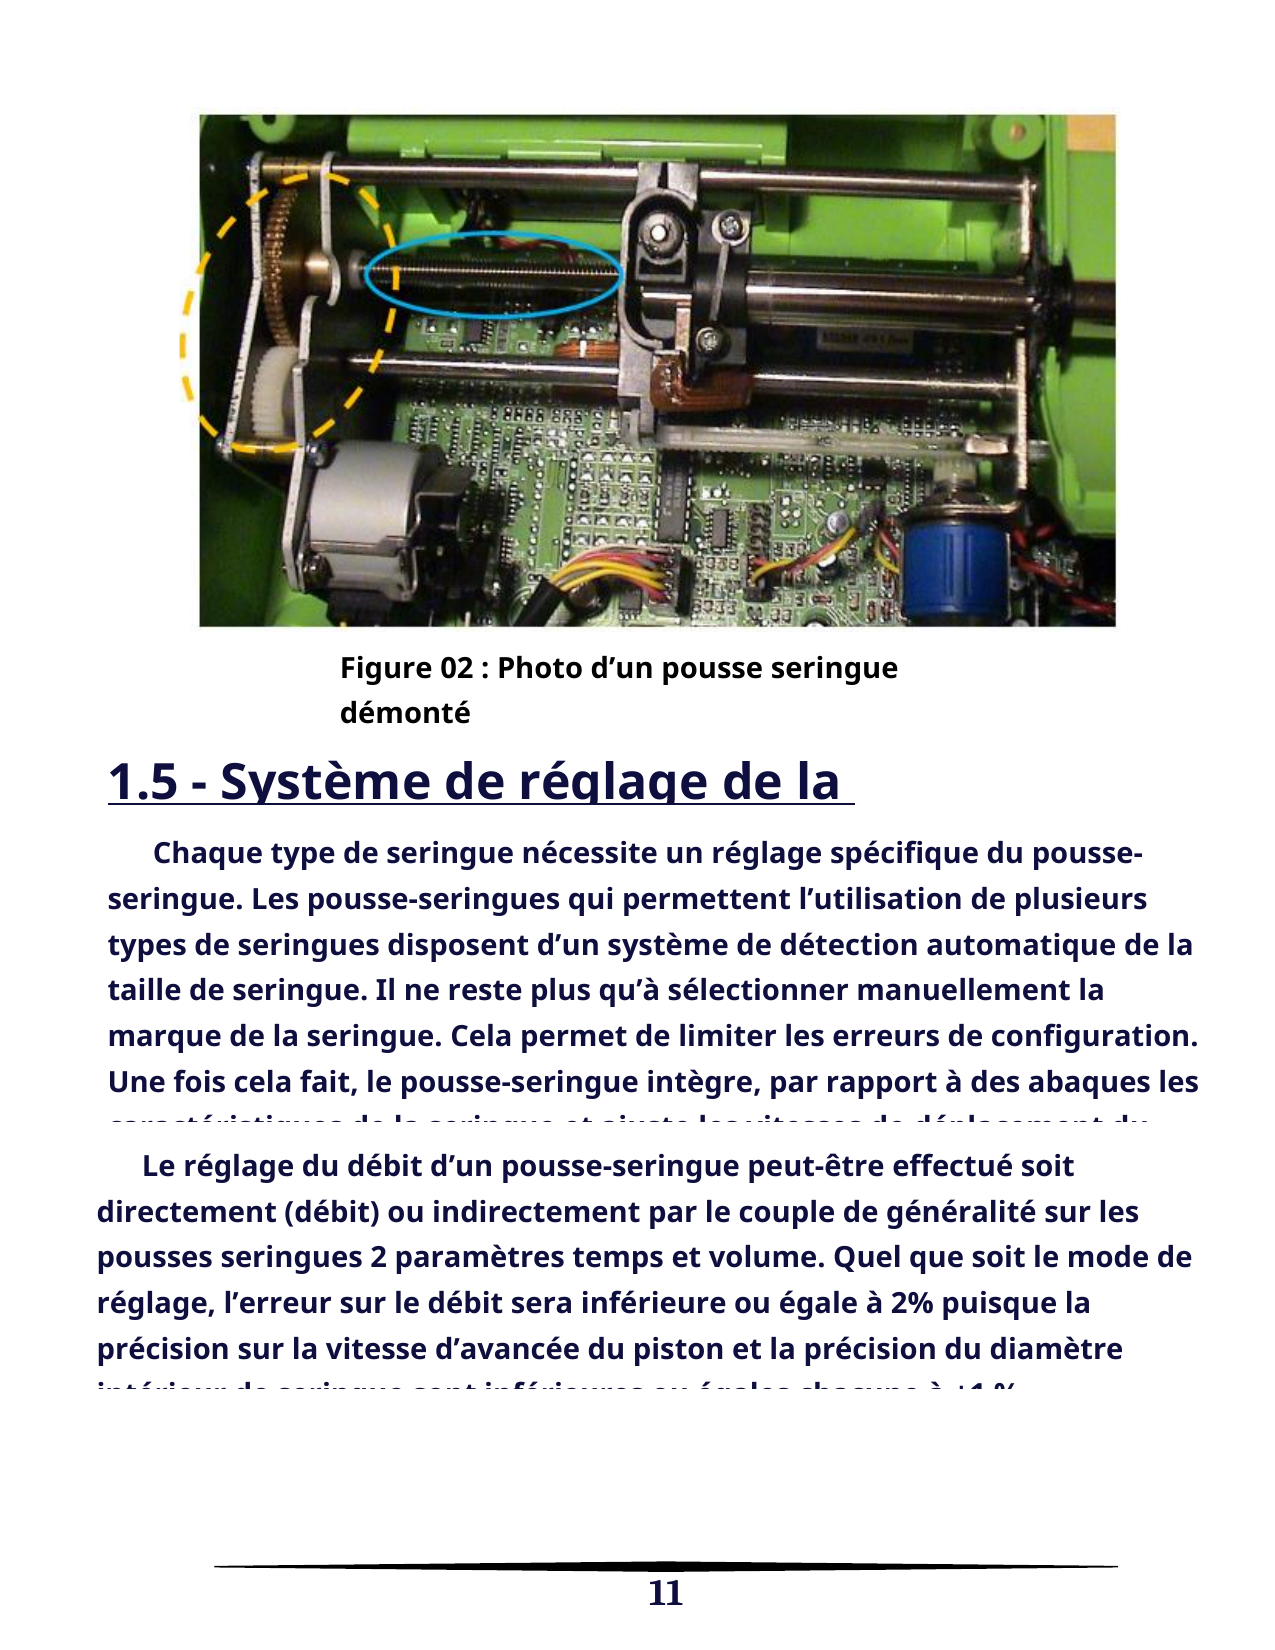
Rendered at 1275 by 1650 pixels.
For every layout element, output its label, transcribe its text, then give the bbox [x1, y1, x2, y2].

text Figure 02 : Photo d’un pousse seringue démonté [339, 647, 1012, 723]
text Chaque type de seringue nécessite un réglage spécifique du pousse-seringue. Les pousse-seringues qui permettent l’utilisation de plusieurs types de seringues disposent d’un système de détection automatique de la taille de seringue. Il ne reste plus qu’à sélectionner manuellement la marque de la seringue. Cela permet de limiter les erreurs de configuration. Une fois cela fait, le pousse-seringue intègre, par rapport à des abaques les caractéristiques de la seringue et ajuste les vitesses de déplacement du poussoir. [107, 833, 1204, 1122]
text 1.5 - Système de réglage de la seringue: [107, 746, 1044, 805]
text Le réglage du débit d’un pousse-seringue peut-être effectué soit directement (débit) ou indirectement par le couple de généralité sur les pousses seringues 2 paramètres temps et volume. Quel que soit le mode de réglage, l’erreur sur le débit sera inférieure ou égale à 2% puisque la précision sur la vitesse d’avancée du piston et la précision du diamètre intérieur de seringue sont inférieures ou égales chacune à ±1 %. [96, 1145, 1204, 1388]
